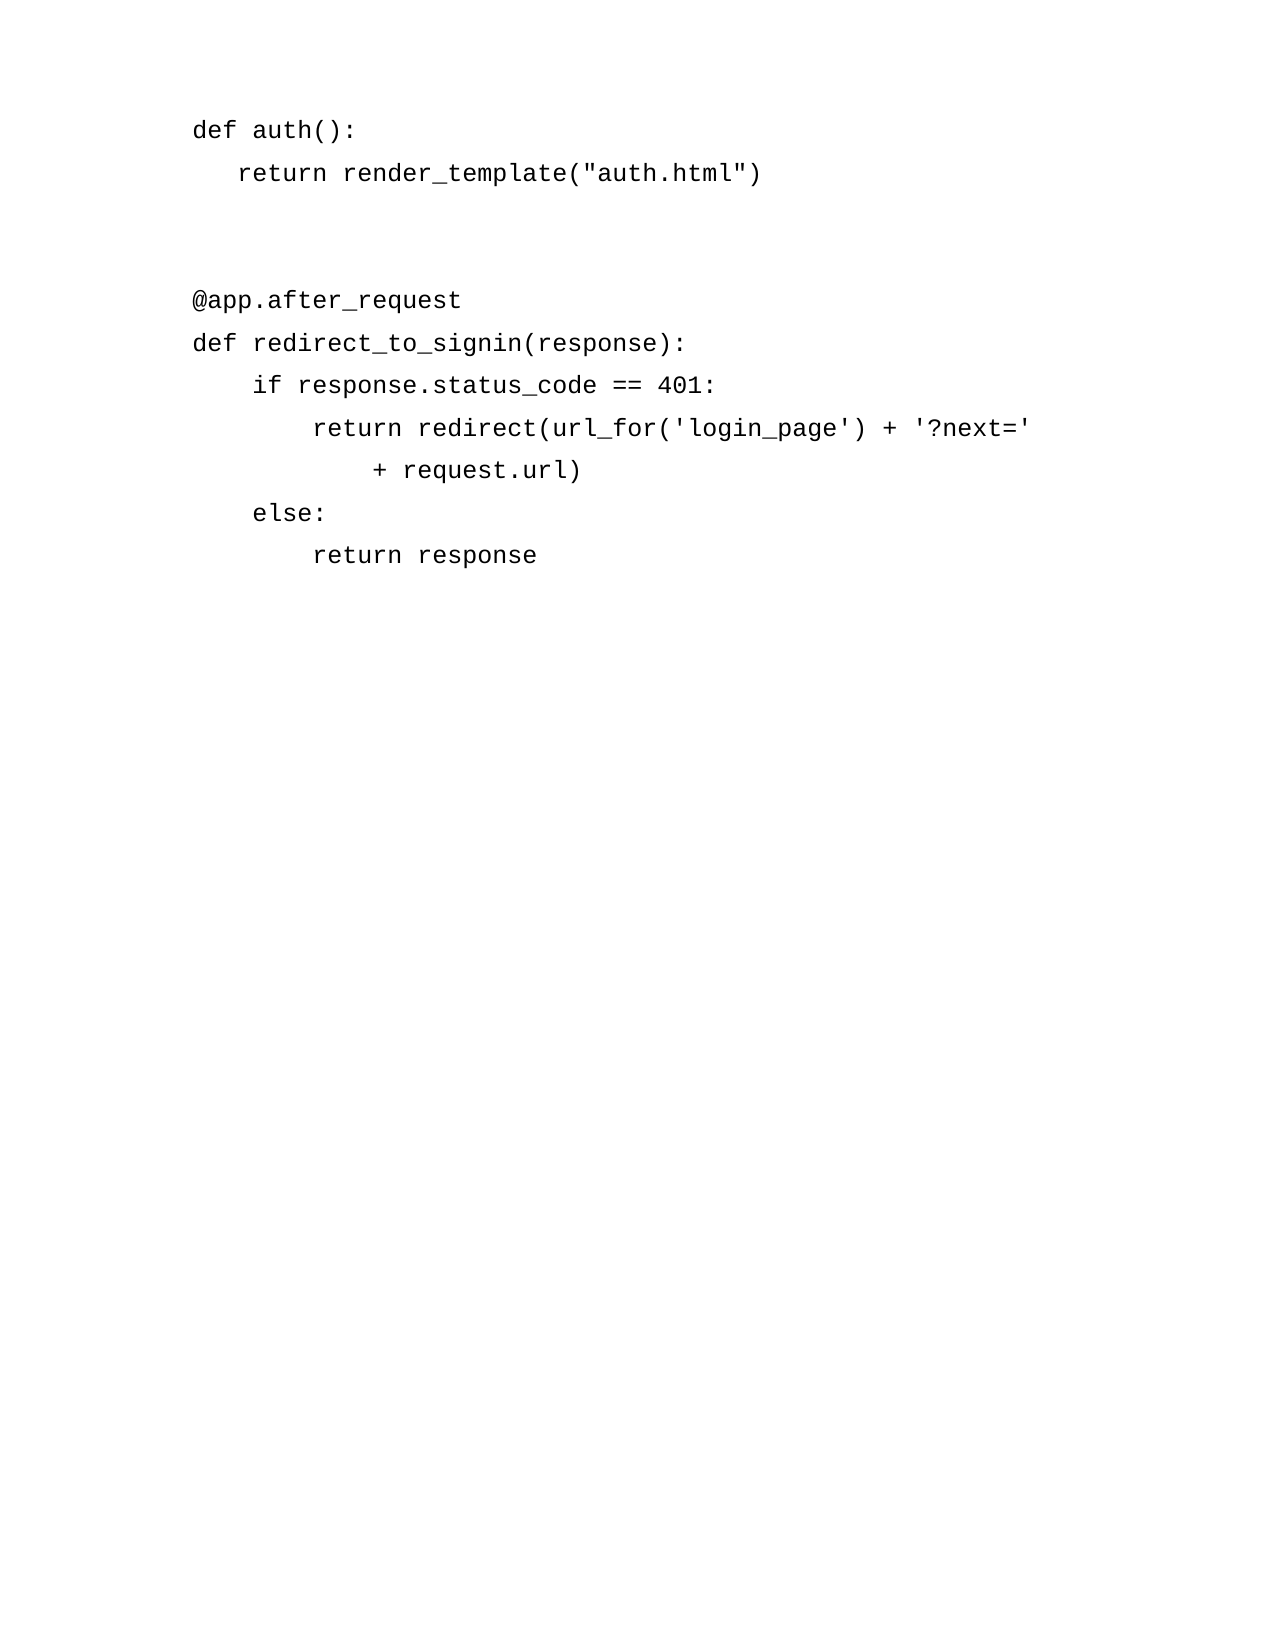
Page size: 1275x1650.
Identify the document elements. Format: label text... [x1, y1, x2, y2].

text @app.after_request [118, 288, 1157, 316]
text else: [118, 501, 1157, 529]
text return redirect(url_for('login_page') + '?next=' [118, 416, 1157, 444]
text def auth(): [118, 118, 1157, 146]
text return render_template("auth.html") [118, 161, 1157, 189]
text + request.url) [118, 458, 1157, 486]
text if response.status_code == 401: [118, 373, 1157, 401]
text return response [118, 543, 1157, 571]
text def redirect_to_signin(response): [118, 331, 1157, 359]
